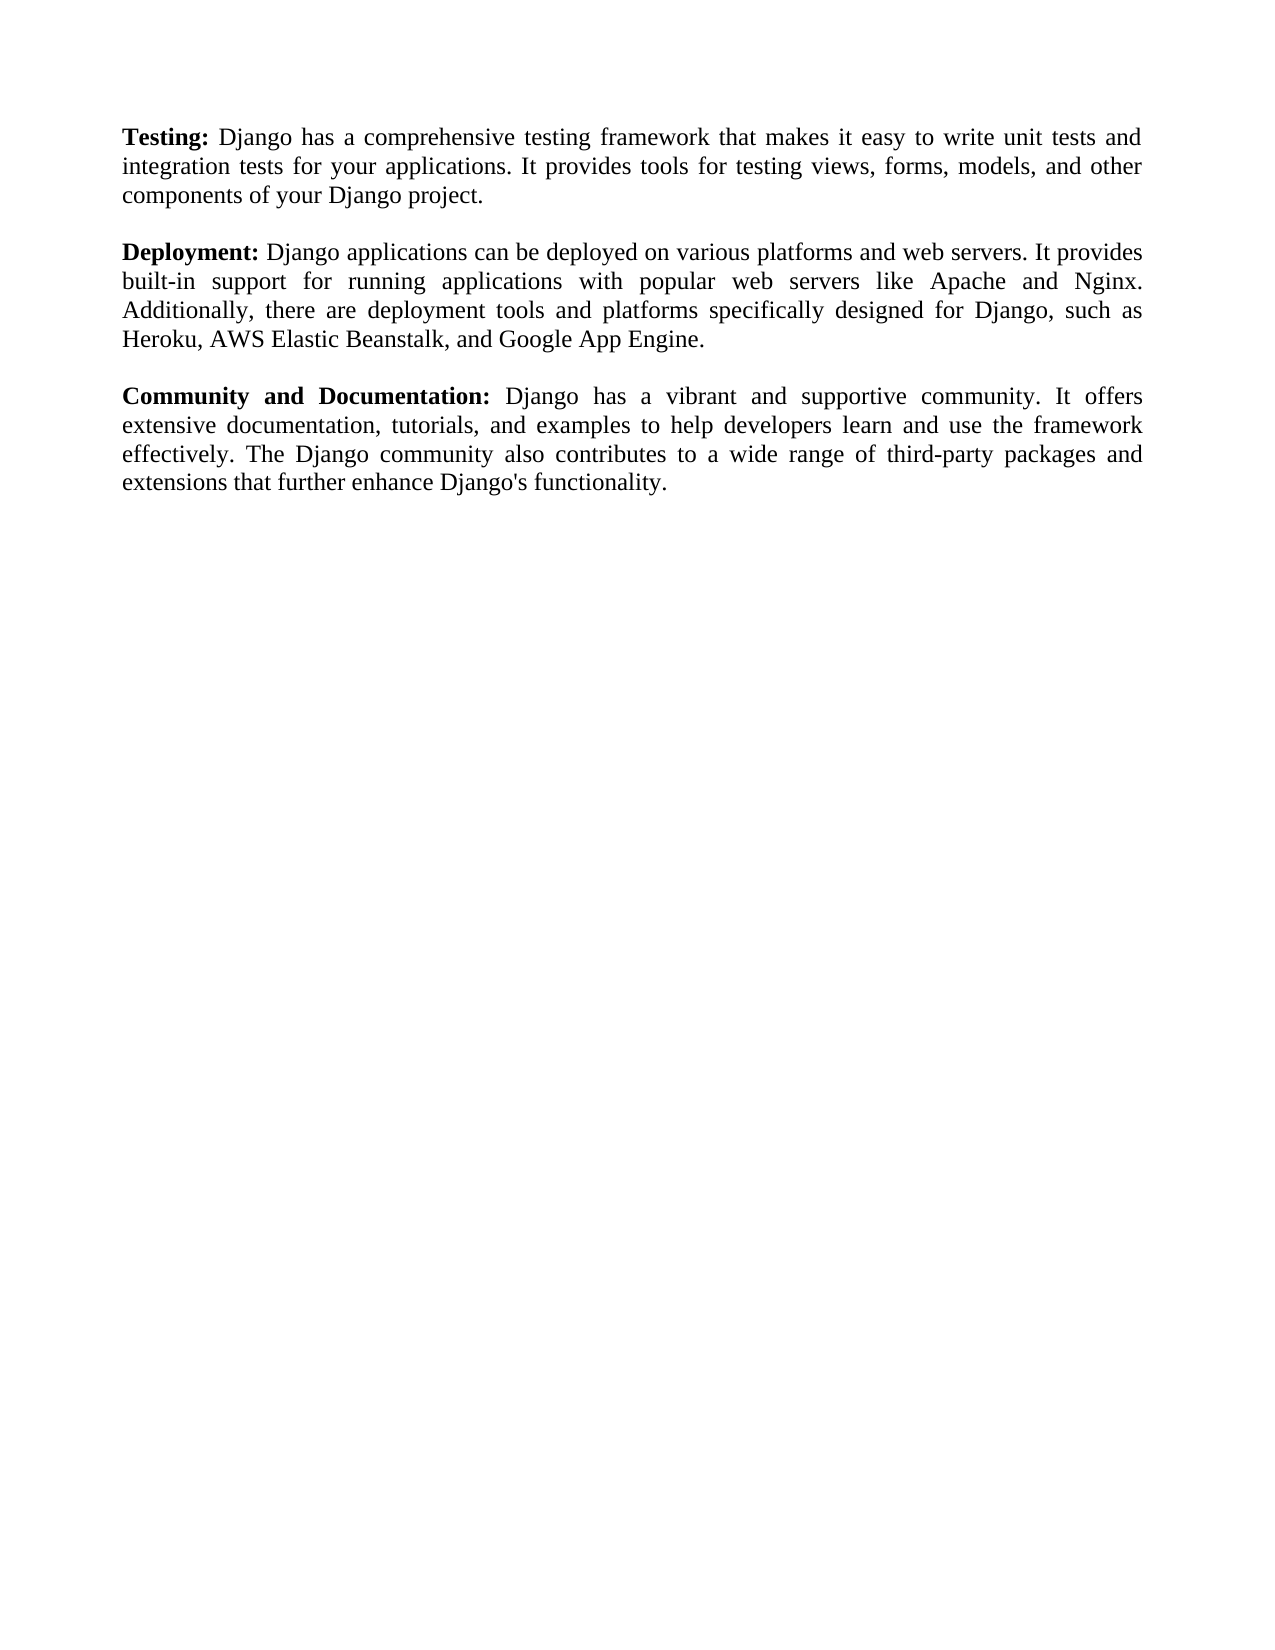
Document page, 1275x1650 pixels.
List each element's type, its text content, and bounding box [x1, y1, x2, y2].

text Deployment: Django applications can be deployed on various platforms and web servers. It provides built-in support for running applications with popular web servers like Apache and Nginx. Additionally, there are deployment tools and platforms specifically designed for Django, such as Heroku, AWS Elastic Beanstalk, and Google App Engine. [122, 237, 1144, 352]
text Community and Documentation: Django has a vibrant and supportive community. It offers extensive documentation, tutorials, and examples to help developers learn and use the framework effectively. The Django community also contributes to a wide range of third-party packages and extensions that further enhance Django's functionality. [122, 381, 1144, 496]
text Testing: Django has a comprehensive testing framework that makes it easy to write unit tests and integration tests for your applications. It provides tools for testing views, forms, models, and other components of your Django project. [122, 122, 1144, 209]
